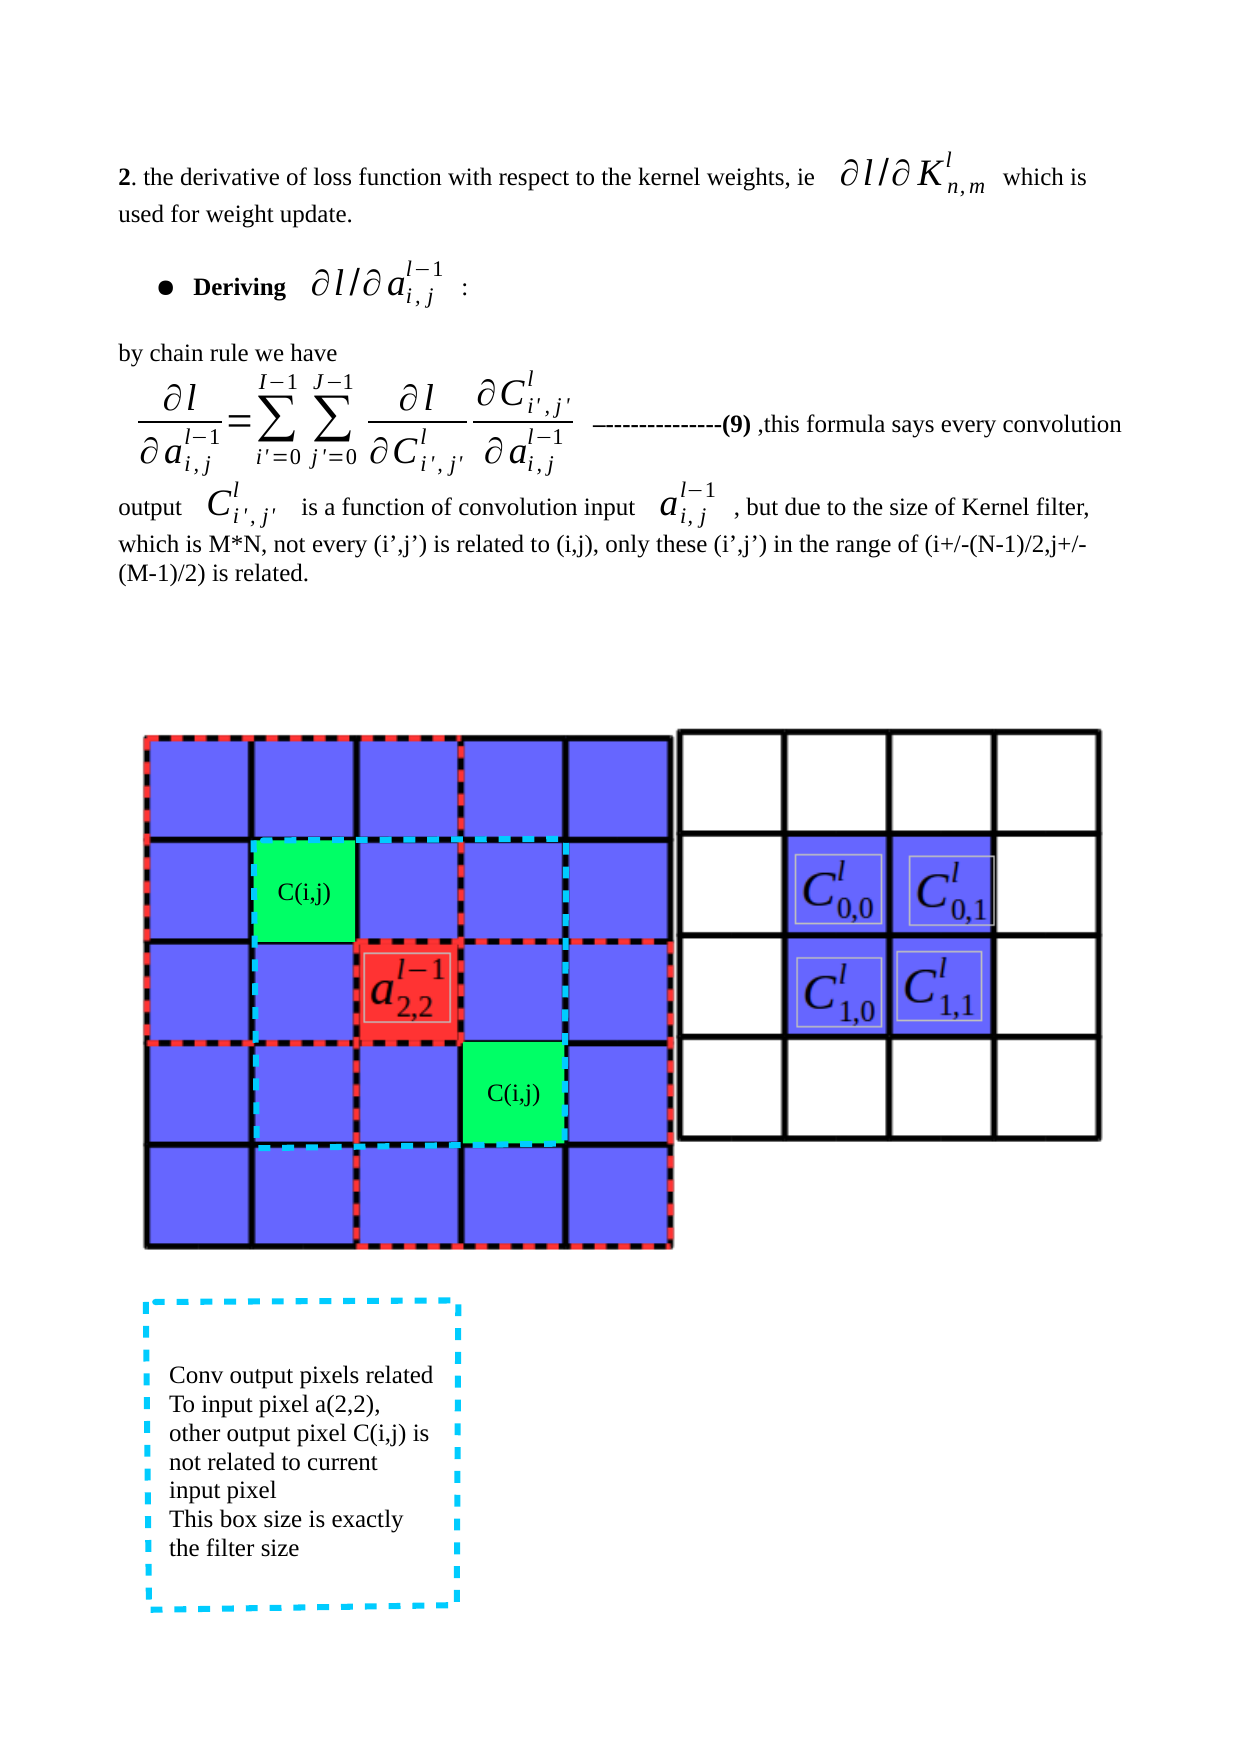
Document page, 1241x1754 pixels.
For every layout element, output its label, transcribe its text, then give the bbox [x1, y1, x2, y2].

list Deriving : [156, 257, 1122, 309]
text by chain rule we have [118, 338, 1122, 366]
picture [123, 701, 1117, 1278]
text 2. the derivative of loss function with respect to the kernel weights, ie which is used for weight update. [118, 147, 1122, 228]
text –--------------(9) ,this formula says every convolution output is a function of convolution input , but due to the size of Kernel filter, which is M*N, not every (i’,j’) is related to (i,j), only these (i’,j’) in the range of (i+/-(N-1)/2,j+/-(M-1)/2) is related. [118, 366, 1122, 586]
